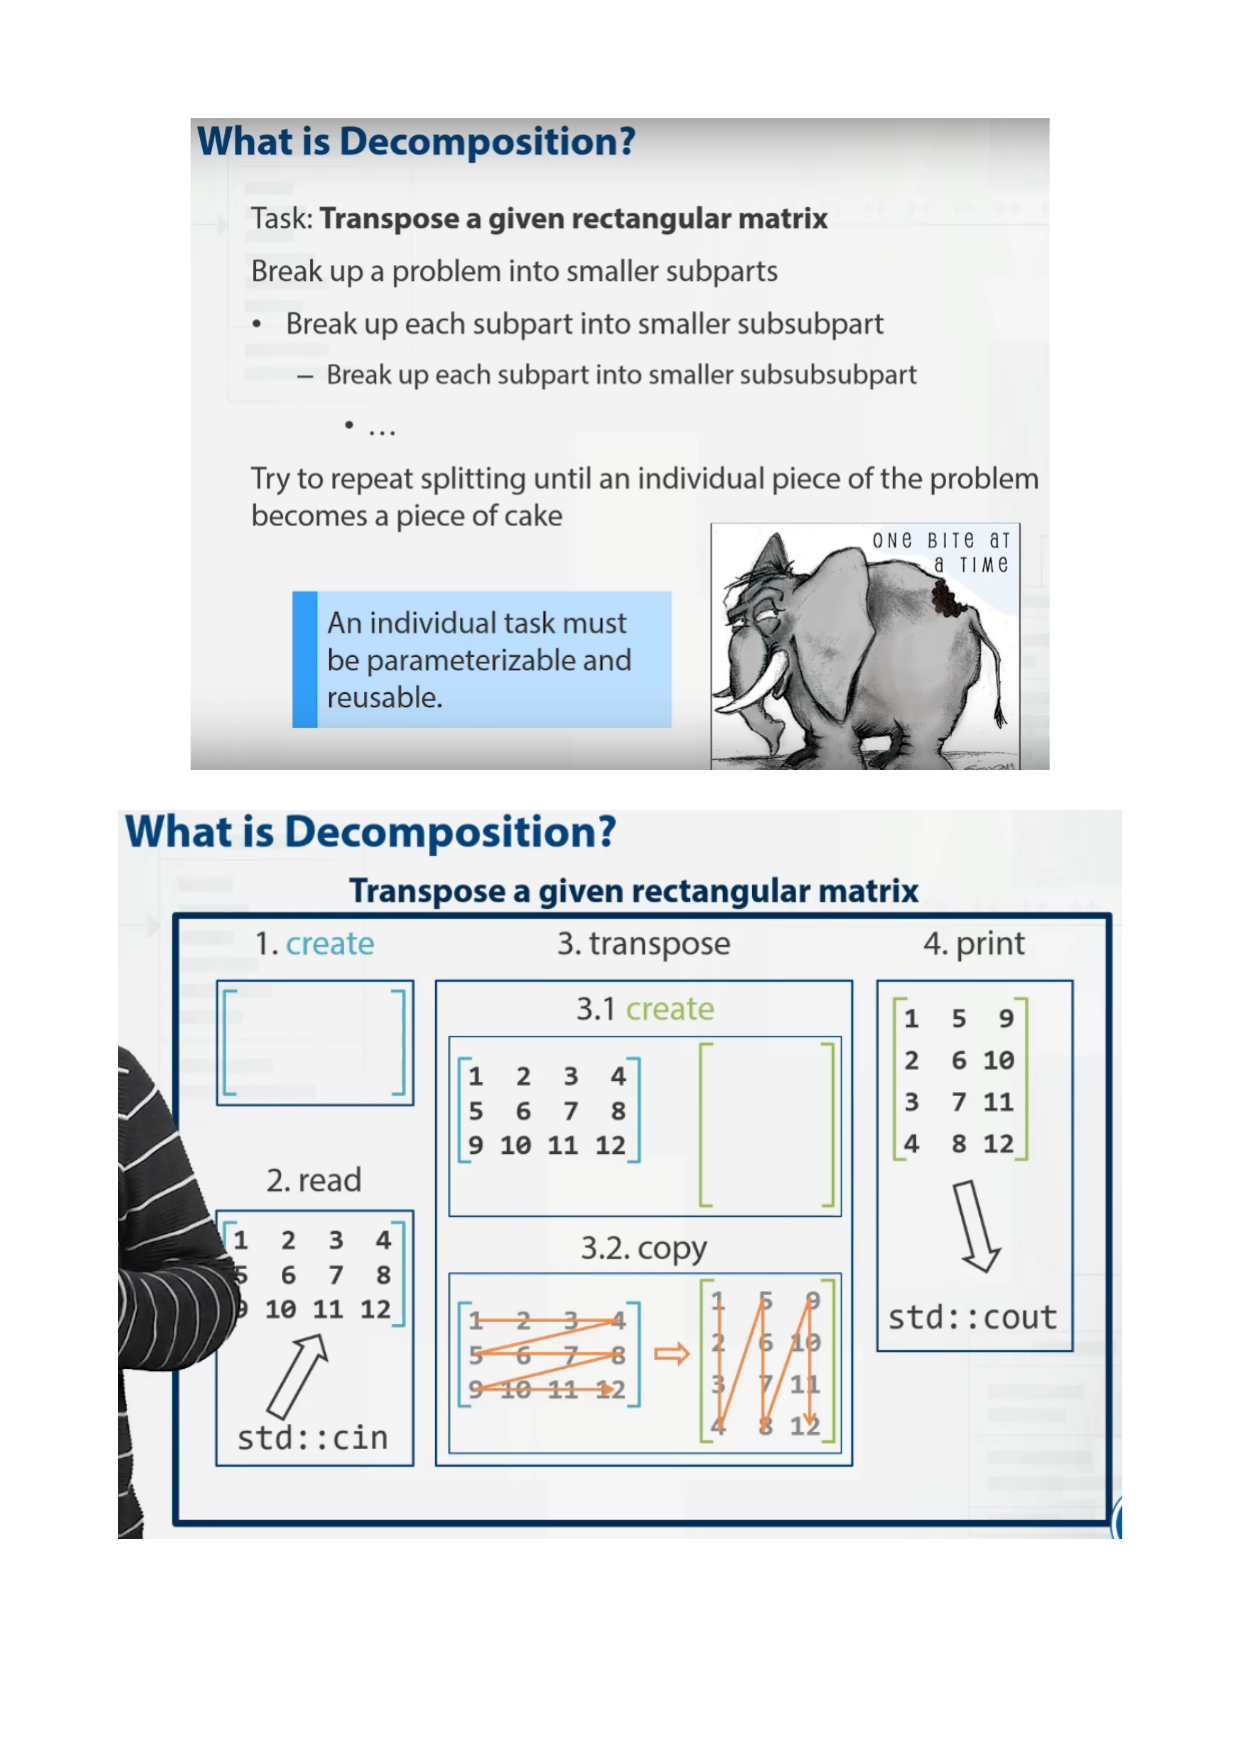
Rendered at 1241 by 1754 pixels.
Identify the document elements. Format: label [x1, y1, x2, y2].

picture [118, 810, 1123, 1539]
picture [190, 118, 1050, 770]
